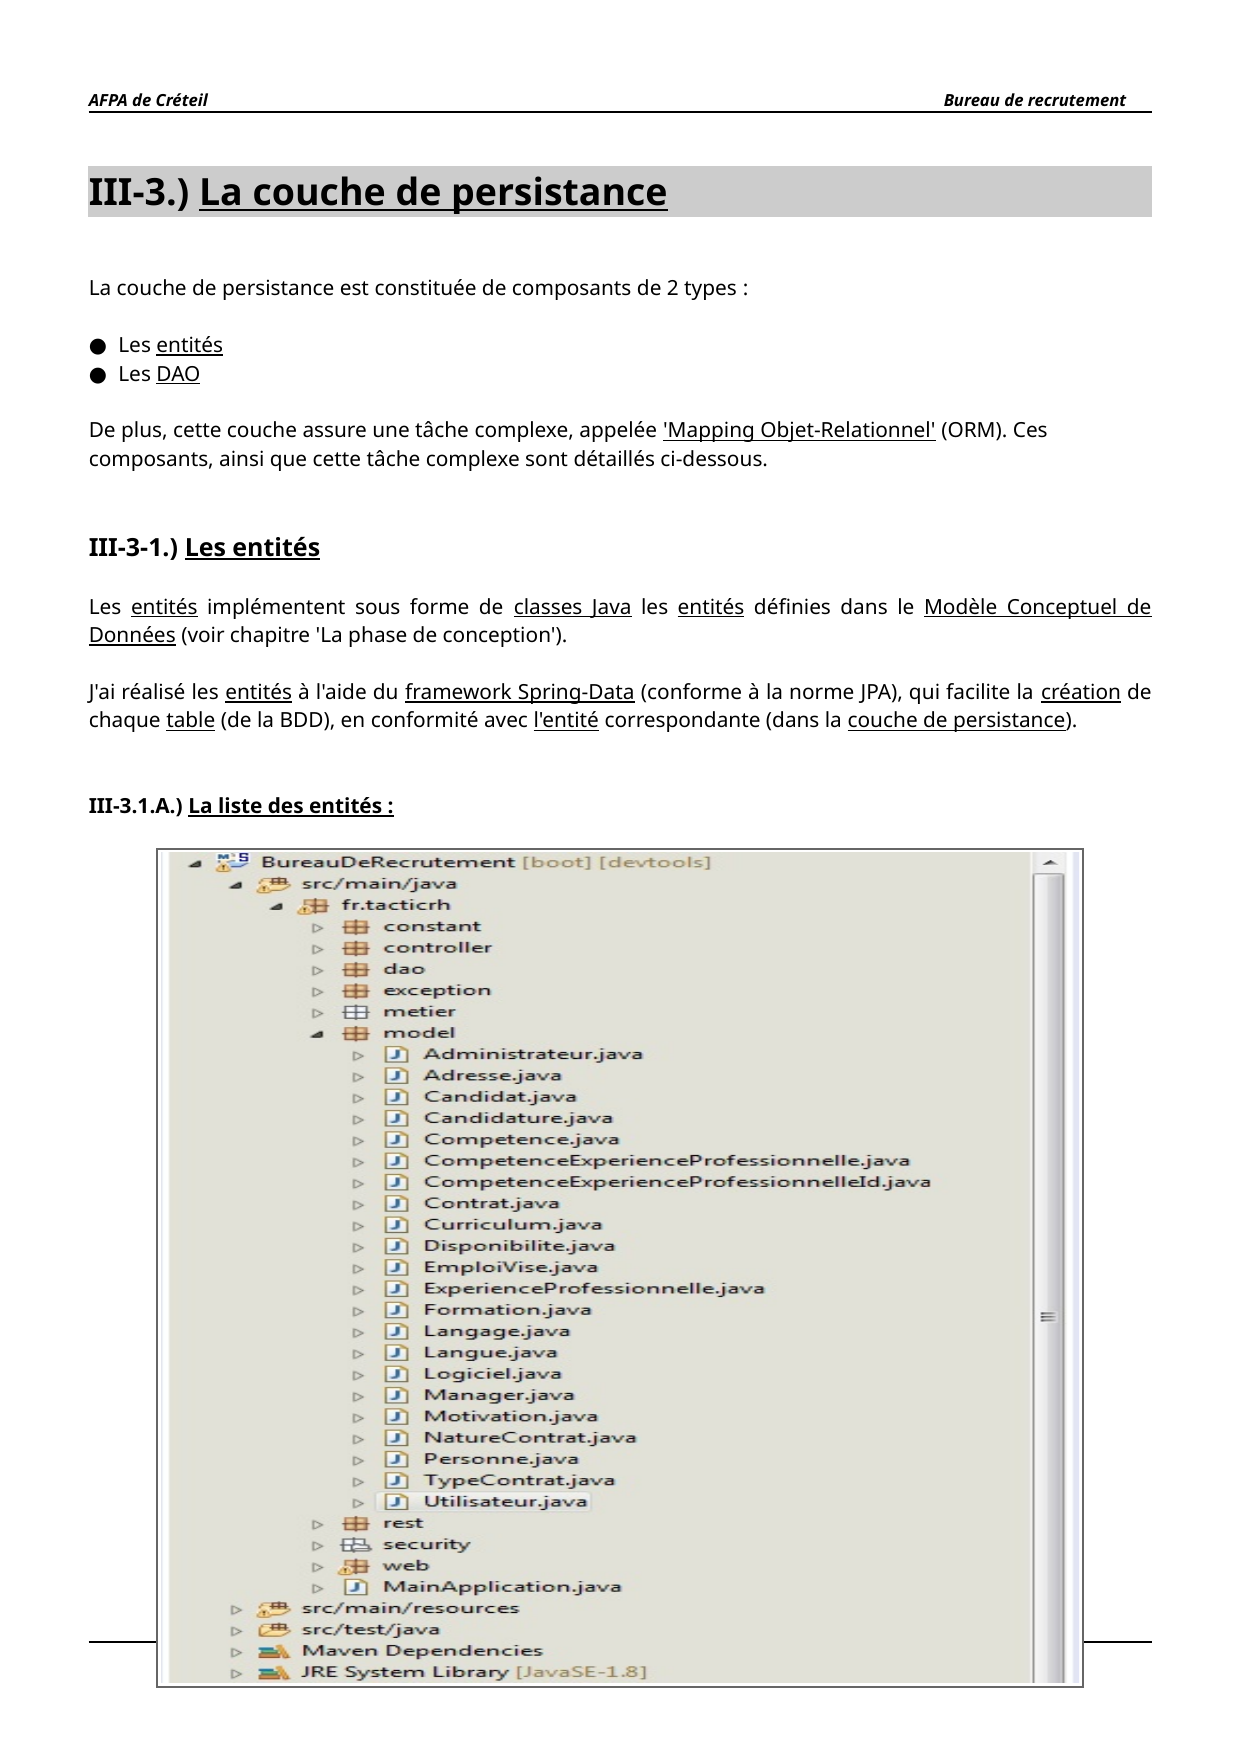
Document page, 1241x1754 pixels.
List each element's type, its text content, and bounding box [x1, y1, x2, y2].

text III-3-1.) Les entités [88, 529, 1152, 563]
text III-3.) La couche de persistance [88, 166, 1152, 217]
text De plus, cette couche assure une tâche complexe, appelée 'Mapping Objet-Relationnel' (ORM). Ces composants, ainsi que cette tâche complexe sont détaillés ci-dessous. [88, 416, 1152, 472]
text La couche de persistance est constituée de composants de 2 types : [88, 273, 1152, 302]
text Les entités implémentent sous forme de classes Java les entités définies dans le Modèle Conceptuel de Données (voir chapitre 'La phase de conception'). [88, 592, 1152, 649]
text III-3.1.A.) La liste des entités : [88, 791, 1152, 819]
text ● Les entités [88, 330, 1152, 359]
picture [161, 852, 1080, 1683]
text J'ai réalisé les entités à l'aide du framework Spring-Data (conforme à la norme JPA), qui facilite la création de chaque table (de la BDD), en conformité avec l'entité correspondante (dans la couche de persistance). [88, 677, 1152, 734]
text ● Les DAO [88, 359, 1152, 387]
